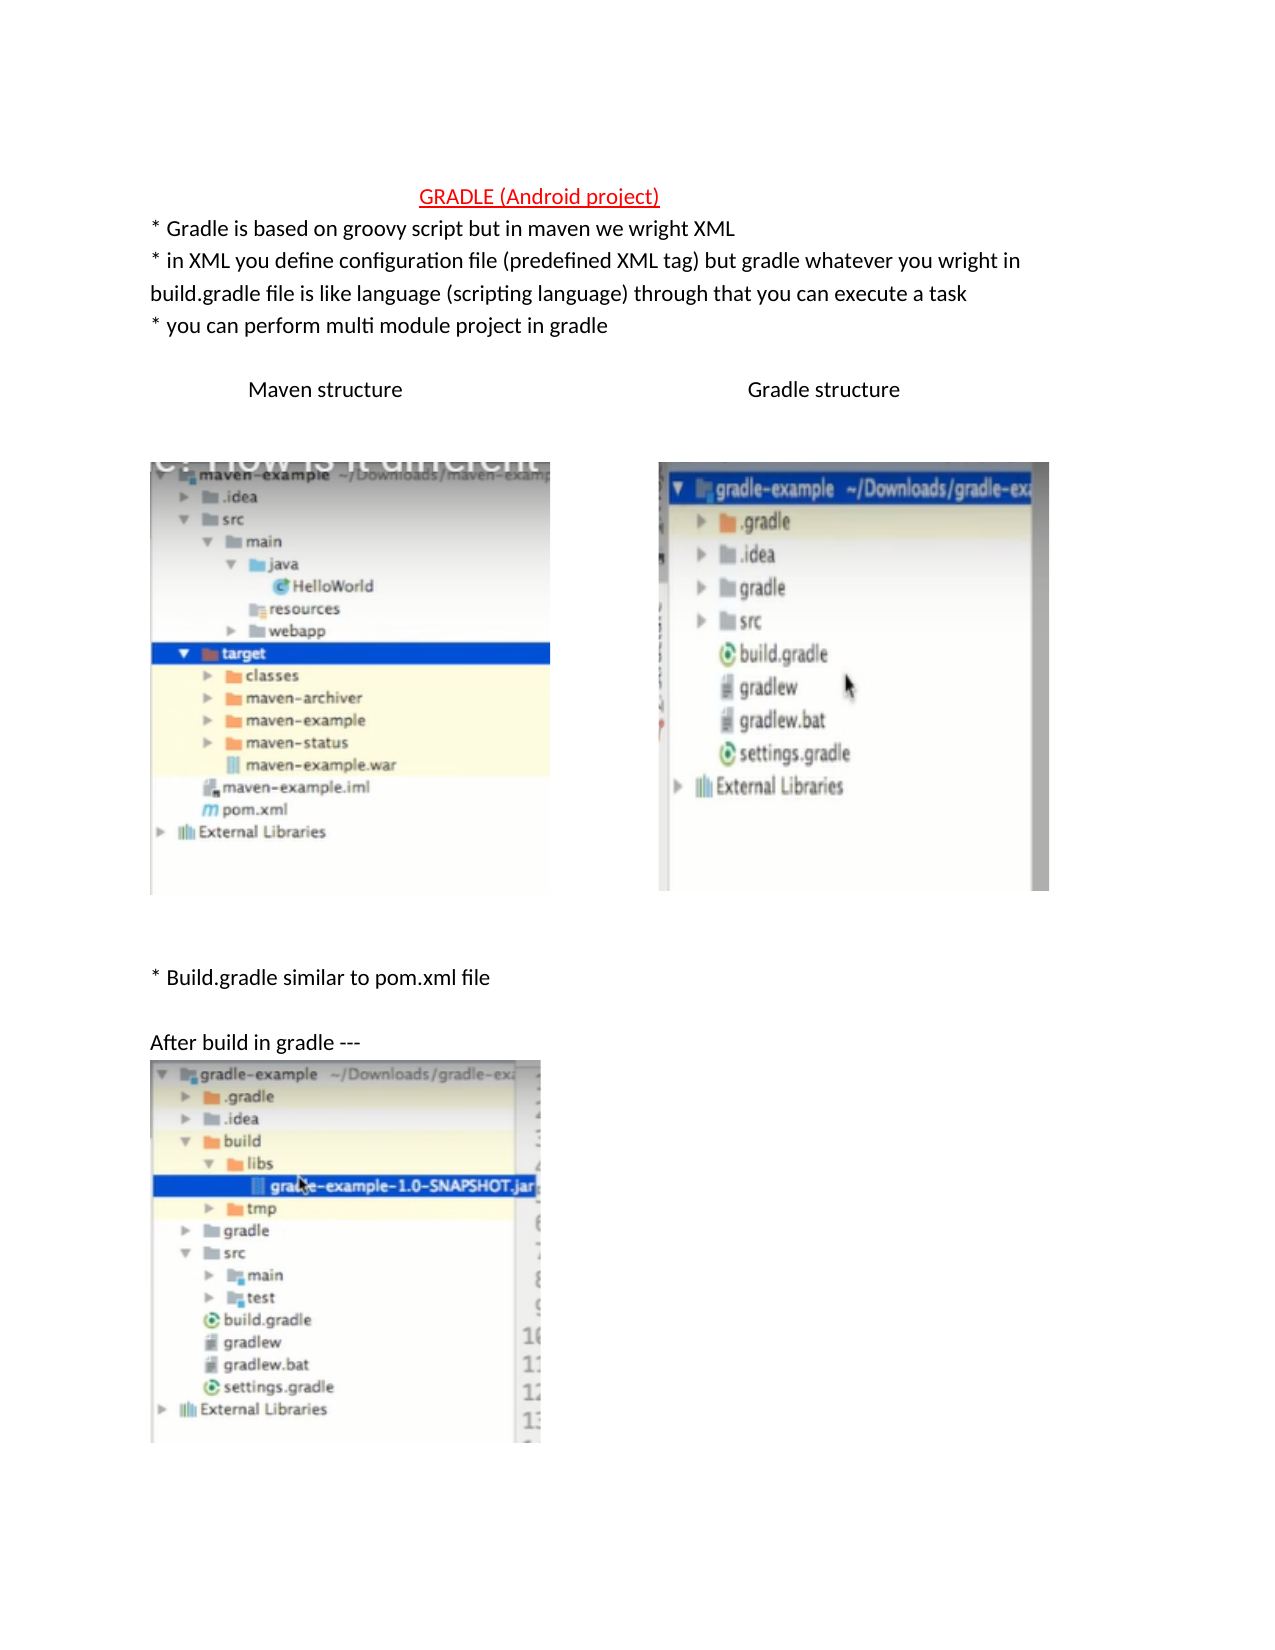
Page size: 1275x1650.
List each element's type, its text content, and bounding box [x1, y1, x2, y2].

text * Gradle is based on groovy script but in maven we wright XML [150, 214, 1125, 242]
text After build in gradle --- [150, 1028, 1125, 1056]
text * Build.gradle similar to pom.xml file [150, 963, 1125, 991]
text * in XML you define configuration file (predefined XML tag) but gradle whatever you wright in build.gradle file is like language (scripting language) through that you can execute a task [150, 247, 1125, 307]
text Maven structure Gradle structure [150, 375, 1125, 403]
text GRADLE (Android project) [150, 182, 1125, 210]
text * you can perform multi module project in gradle [150, 311, 1125, 339]
